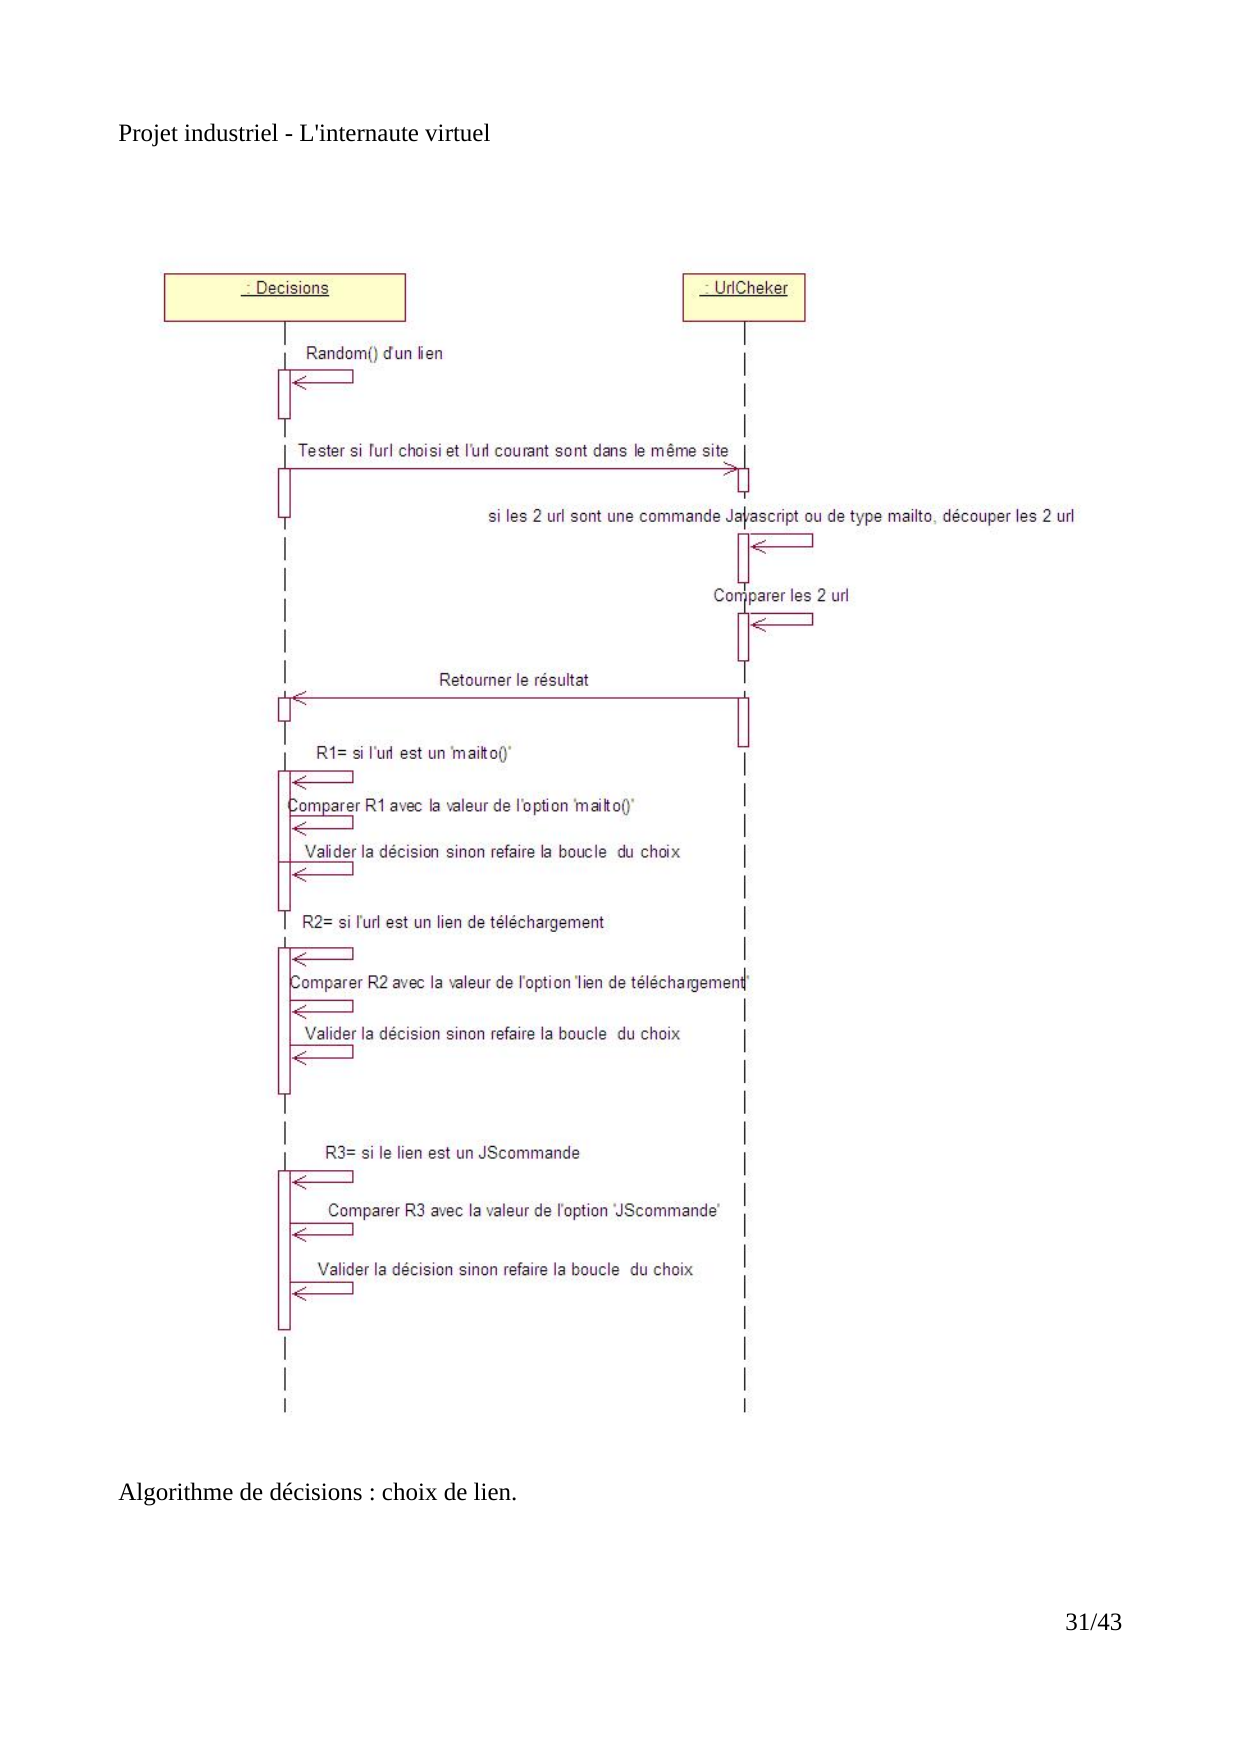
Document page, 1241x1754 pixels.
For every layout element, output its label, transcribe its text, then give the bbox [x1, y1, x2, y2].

picture [118, 217, 1122, 1465]
text Algorithme de décisions : choix de lien. [118, 1477, 1122, 1506]
